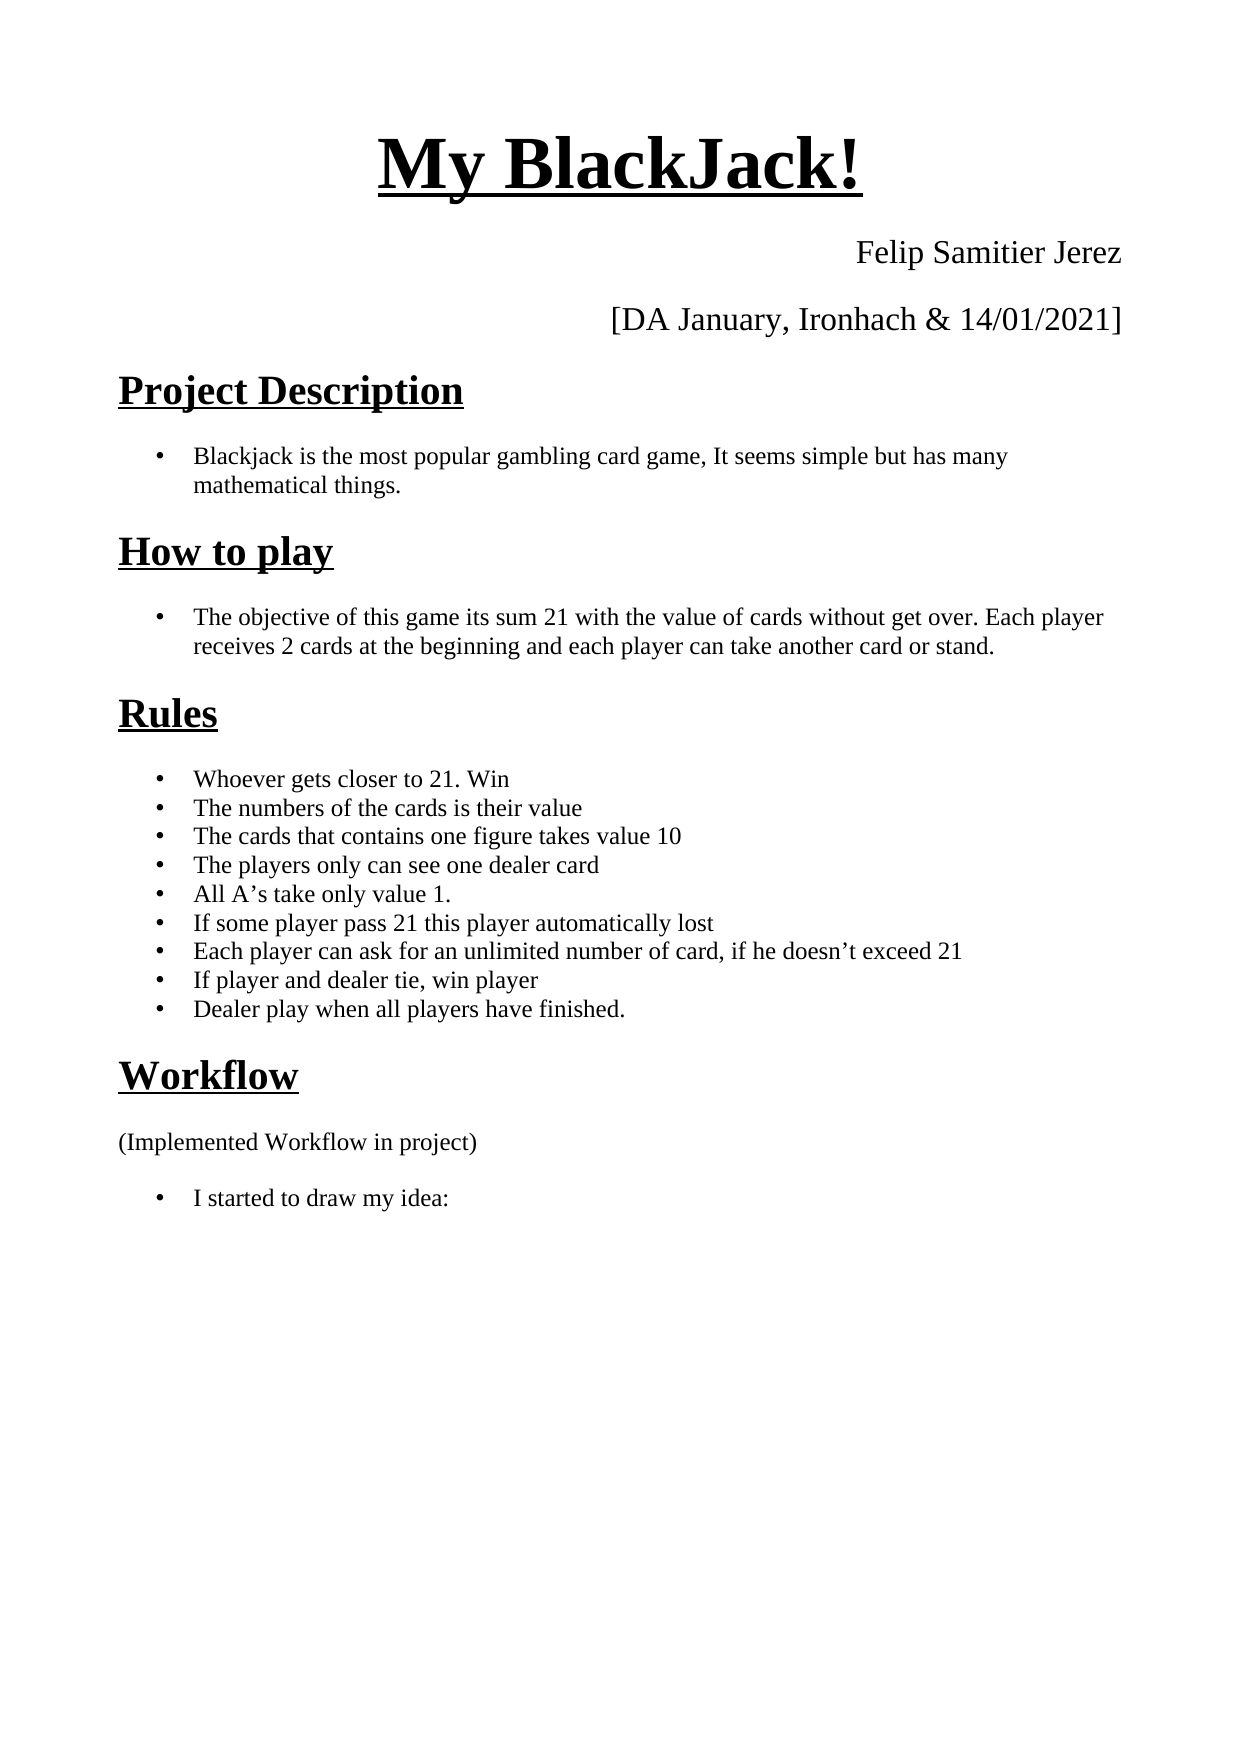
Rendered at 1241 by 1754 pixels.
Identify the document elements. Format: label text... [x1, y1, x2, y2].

list The players only can see one dealer card [156, 850, 1122, 879]
list The cards that contains one figure takes value 10 [156, 821, 1122, 850]
text My BlackJack! [118, 118, 1122, 204]
list The objective of this game its sum 21 with the value of cards without get over. Each player receives 2 cards at the beginning and each player can take another card or stand. [156, 602, 1122, 660]
list Whoever gets closer to 21. Win [156, 764, 1122, 793]
text [DA January, Ironhach & 14/01/2021] [118, 299, 1122, 337]
text (Implemented Workflow in project) [118, 1127, 1122, 1155]
list All A’s take only value 1. [156, 879, 1122, 908]
list The numbers of the cards is their value [156, 793, 1122, 821]
text Project Description [118, 365, 1122, 413]
text How to play [118, 527, 1122, 574]
list I started to draw my idea: [156, 1183, 1122, 1212]
list Dealer play when all players have finished. [156, 994, 1122, 1023]
list If some player pass 21 this player automatically lost [156, 908, 1122, 936]
text Rules [118, 688, 1122, 736]
list Each player can ask for an unlimited number of card, if he doesn’t exceed 21 [156, 936, 1122, 965]
list If player and dealer tie, win player [156, 965, 1122, 994]
text Felip Samitier Jerez [118, 232, 1122, 271]
text Workflow [118, 1051, 1122, 1099]
list Blackjack is the most popular gambling card game, It seems simple but has many mathematical things. [156, 441, 1122, 498]
